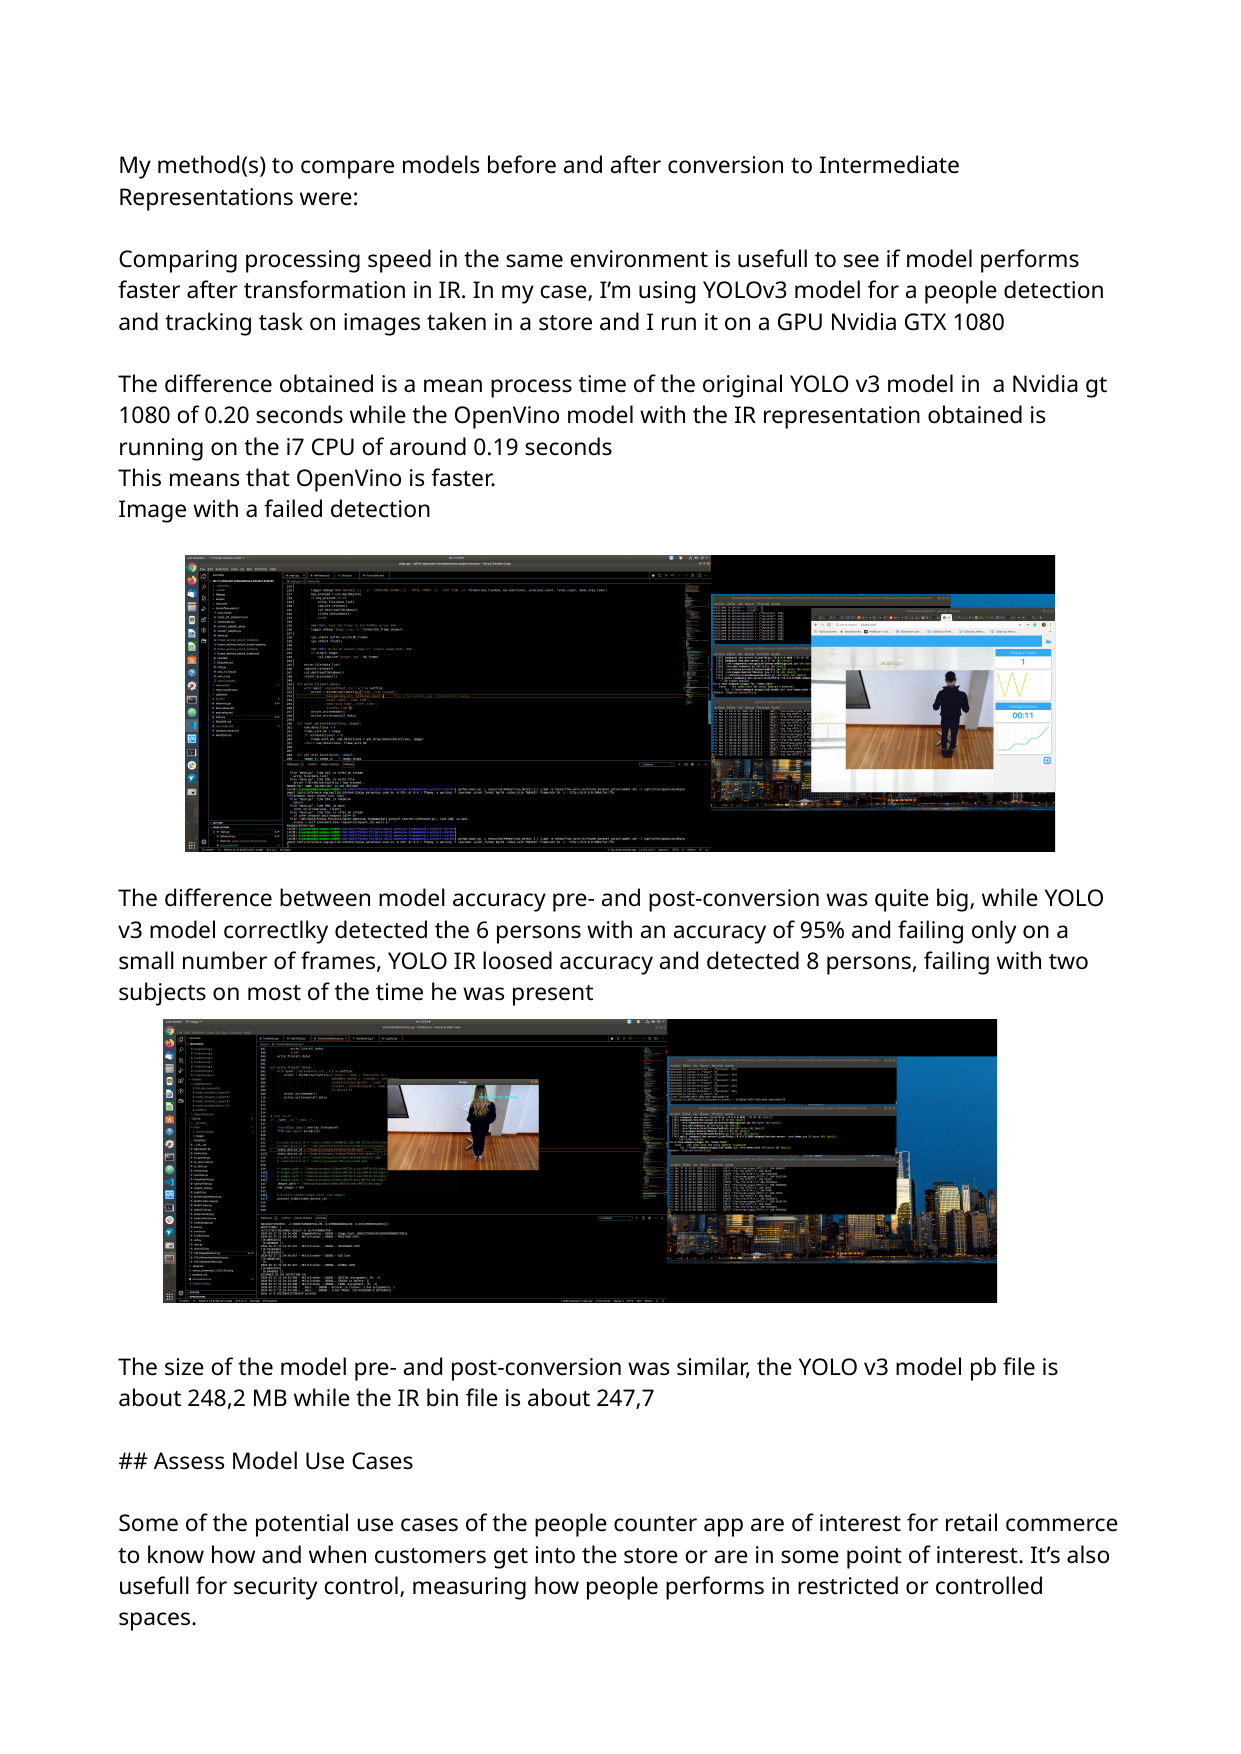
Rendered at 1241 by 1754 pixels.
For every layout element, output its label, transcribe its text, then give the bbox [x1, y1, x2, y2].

picture [163, 1019, 998, 1303]
text This means that OpenVino is faster. [118, 462, 1122, 493]
text ## Assess Model Use Cases [118, 1445, 1122, 1476]
text My method(s) to compare models before and after conversion to Intermediate Representations were: [118, 149, 1122, 212]
text Some of the potential use cases of the people counter app are of interest for retail commerce to know how and when customers get into the store or are in some point of interest. It’s also usefull for security control, measuring how people performs in restricted or controlled spaces. [118, 1507, 1122, 1632]
text The size of the model pre- and post-conversion was similar, the YOLO v3 model pb file is about 248,2 MB while the IR bin file is about 247,7 [118, 1351, 1122, 1414]
text The difference between model accuracy pre- and post-conversion was quite big, while YOLO v3 model correctlky detected the 6 persons with an accuracy of 95% and failing only on a small number of frames, YOLO IR loosed accuracy and detected 8 persons, failing with two subjects on most of the time he was present [118, 882, 1122, 1007]
text Image with a failed detection [118, 493, 1122, 524]
text Comparing processing speed in the same environment is usefull to see if model performs faster after transformation in IR. In my case, I’m using YOLOv3 model for a people detection and tracking task on images taken in a store and I run it on a GPU Nvidia GTX 1080 [118, 243, 1122, 337]
picture [185, 555, 1056, 852]
text The difference obtained is a mean process time of the original YOLO v3 model in a Nvidia gt 1080 of 0.20 seconds while the OpenVino model with the IR representation obtained is running on the i7 CPU of around 0.19 seconds [118, 368, 1122, 462]
